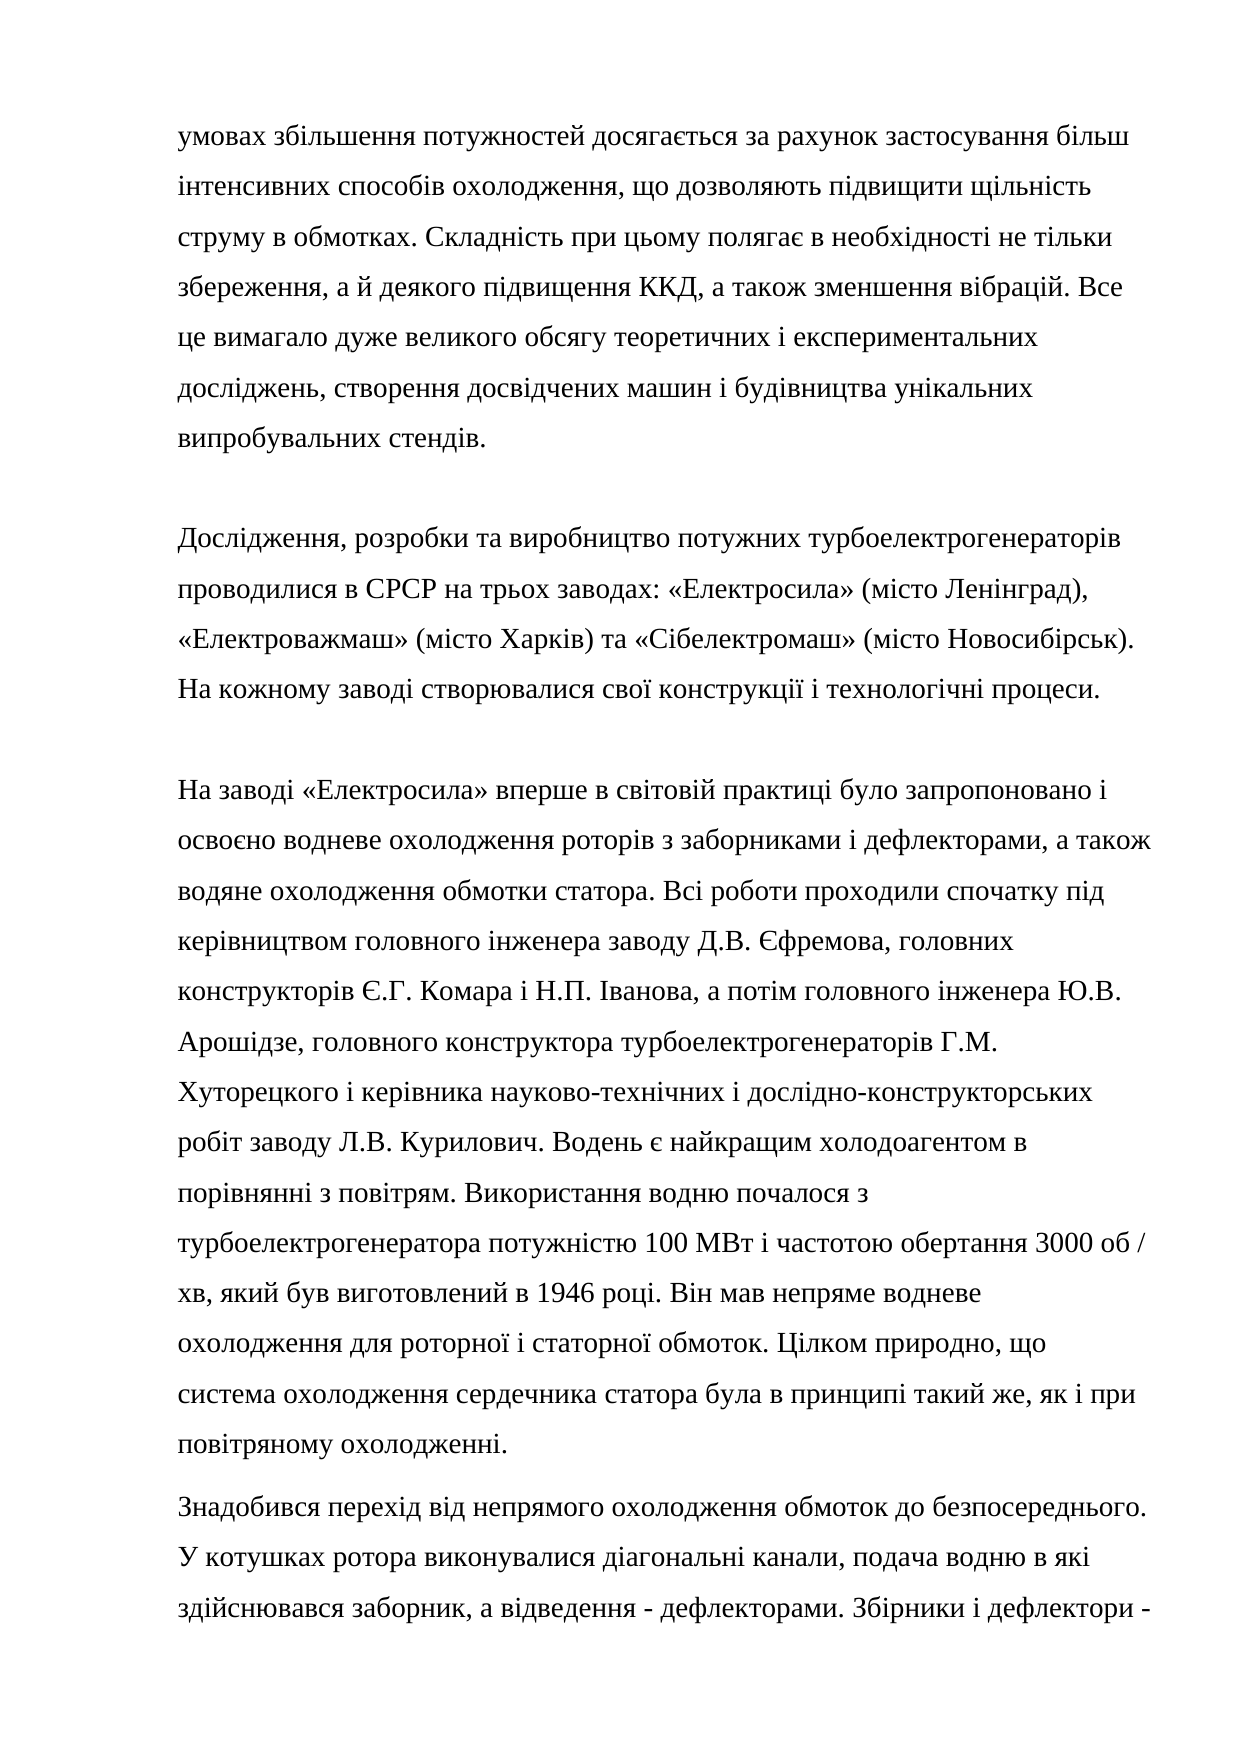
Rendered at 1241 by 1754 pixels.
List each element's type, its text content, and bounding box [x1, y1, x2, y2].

text Знадобився перехід від непрямого охолодження обмоток до безпосереднього. У котушках ротора виконувалися діагональні канали, подача водню в які здійснювався заборник, а відведення - дефлекторами. Збірники і дефлектори [177, 1489, 1152, 1623]
text умовах збільшення потужностей досягається за рахунок застосування більш інтенсивних способів охолодження, що дозволяють підвищити щільність струму в обмотках. Складність при цьому полягає в необхідності не тільки збереження, а й деякого підвищення ККД, а також зменшення вібрацій. Все це вимагало дуже великого обсягу теоретичних і експериментальних досліджень, створення досвідчених машин і будівництва унікальних випробувальних стендів. Дослідження, розробки та виробництво потужних турбоелектрогенераторів проводилися в СРСР на трьох заводах: «Електросила» (місто Ленінград), «Електроважмаш» (місто Харків) та «Сібелектромаш» (місто Новосибірськ). На кожному заводі створювалися свої конструкції і технологічні процеси. На заводі «Електросила» вперше в світовій практиці було запропоновано і освоєно водневе охолодження роторів з заборниками і дефлекторами, а також водяне охолодження обмотки статора. Всі роботи проходили спочатку під керівництвом головного інженера заводу Д.В. Єфремова, головних конструкторів Є.Г. Комара і Н.П. Іванова, а потім головного інженера Ю.В. Арошідзе, головного конструктора турбоелектрогенераторів Г.М. Хуторецкого і керівника науково-технічних і дослідно-конструкторських робіт заводу Л.В. Курилович. Водень є найкращим холодоагентом в порівнянні з повітрям. Використання водню почалося з турбоелектрогенератора потужністю 100 МВт і частотою обертання 3000 об / хв, який був виготовлений в 1946 році. Він мав непряме водневе охолодження для роторної і статорної обмоток. Цілком природно, що система охолодження сердечника статора була в принципі такий же, як і при повітряному охолодженні. [177, 118, 1152, 1460]
